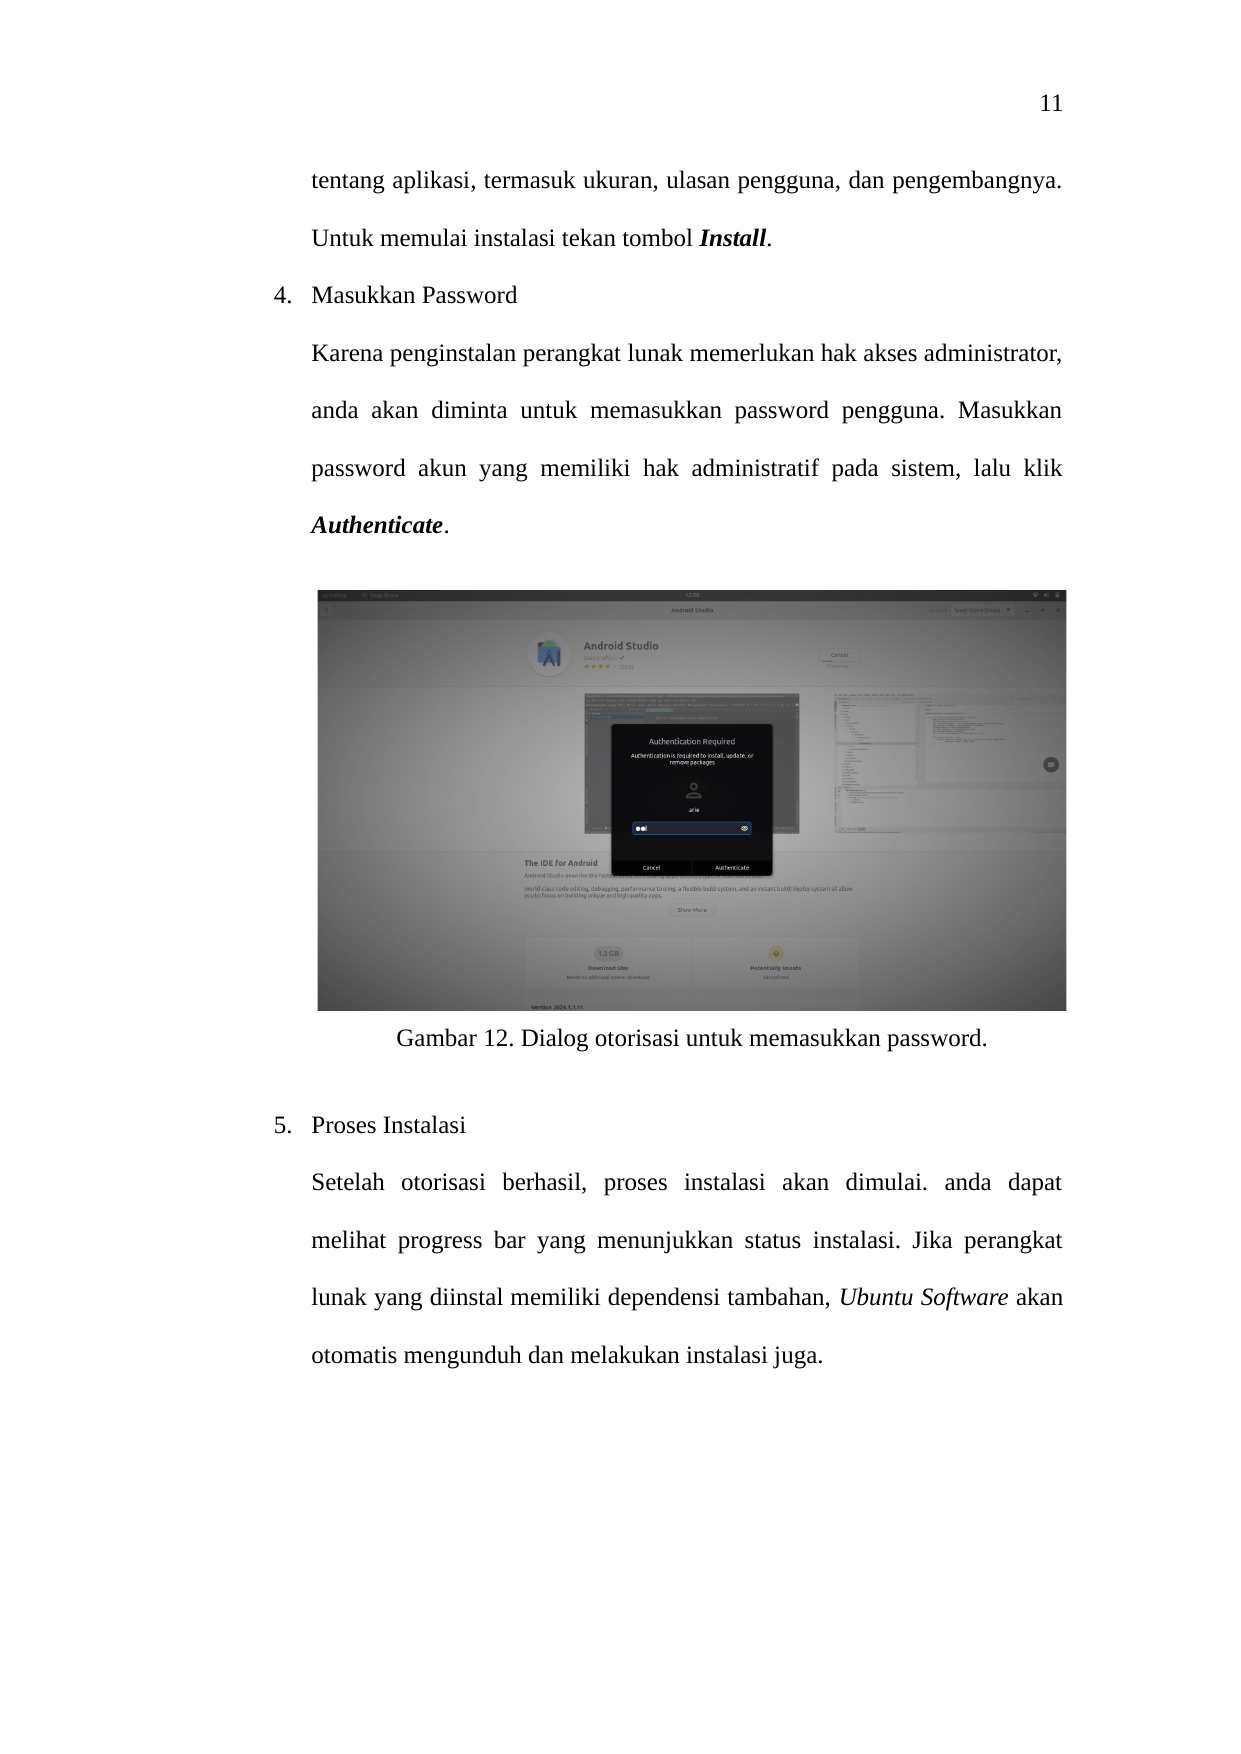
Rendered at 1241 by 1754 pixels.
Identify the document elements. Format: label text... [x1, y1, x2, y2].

list tentang aplikasi, termasuk ukuran, ulasan pengguna, dan pengembangnya. Untuk memulai instalasi tekan tombol Install. [274, 165, 1063, 252]
list Setelah otorisasi berhasil, proses instalasi akan dimulai. anda dapat melihat progress bar yang menunjukkan status instalasi. Jika perangkat lunak yang diinstal memiliki dependensi tambahan, Ubuntu Software akan otomatis mengunduh dan melakukan instalasi juga. [274, 1167, 1063, 1368]
list Karena penginstalan perangkat lunak memerlukan hak akses administrator, anda akan diminta untuk memasukkan password pengguna. Masukkan password akun yang memiliki hak administratif pada sistem, lalu klik Authenticate. [274, 338, 1063, 539]
list Proses Instalasi [274, 568, 1063, 1138]
list Masukkan Password [274, 280, 1063, 309]
list Gambar 12. Dialog otorisasi untuk memasukkan password. [318, 1011, 1066, 1052]
list [318, 577, 1066, 590]
picture [317, 590, 1067, 1011]
